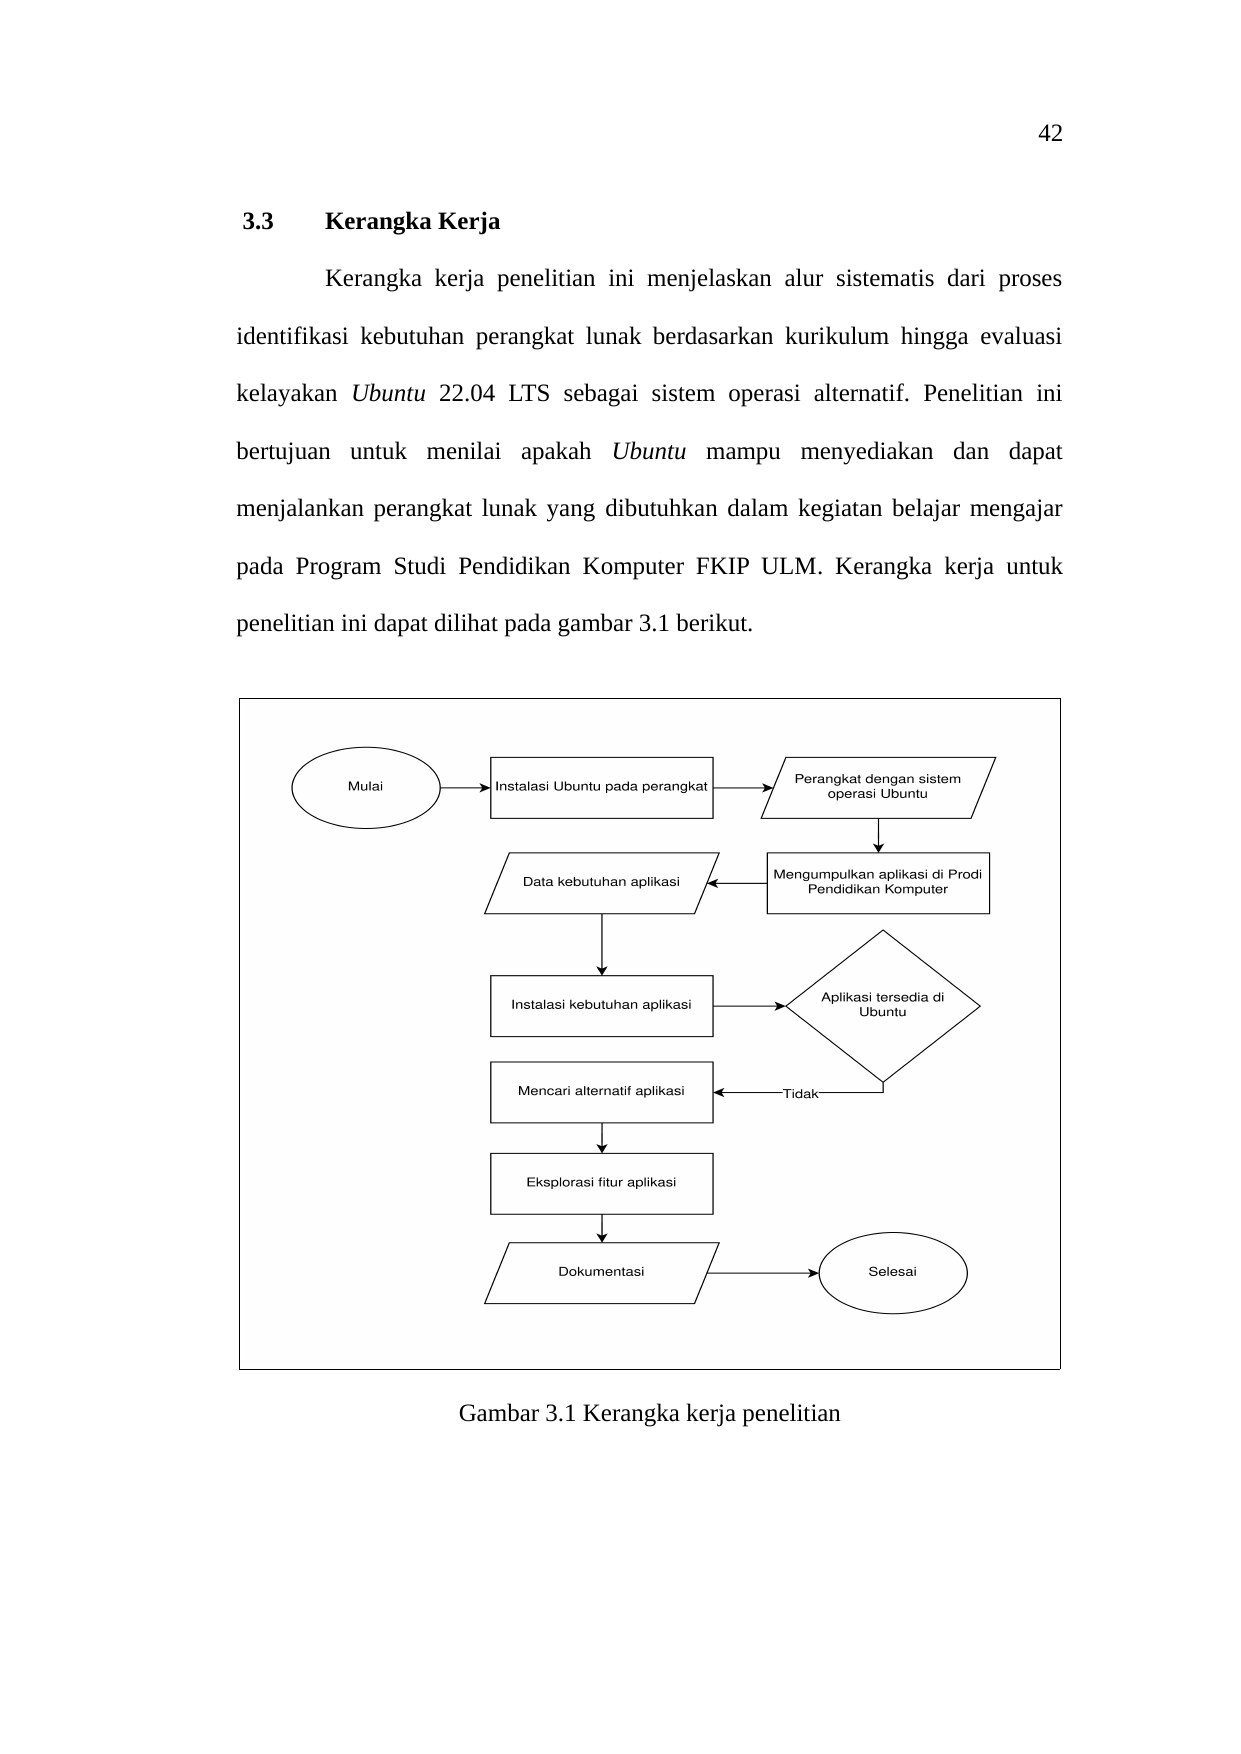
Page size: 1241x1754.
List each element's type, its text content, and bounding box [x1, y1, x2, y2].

picture [242, 701, 1058, 1366]
text Gambar 3.1 Kerangka kerja penelitian [239, 1370, 1060, 1427]
subtitle Kerangka Kerja [236, 206, 1063, 235]
text Kerangka kerja penelitian ini menjelaskan alur sistematis dari proses identifikasi kebutuhan perangkat lunak berdasarkan kurikulum hingga evaluasi kelayakan Ubuntu 22.04 LTS sebagai sistem operasi alternatif. Penelitian ini bertujuan untuk menilai apakah Ubuntu mampu menyediakan dan dapat menjalankan perangkat lunak yang dibutuhkan dalam kegiatan belajar mengajar pada Program Studi Pendidikan Komputer FKIP ULM. Kerangka kerja untuk penelitian ini dapat dilihat pada gambar 3.1 berikut. [236, 263, 1063, 637]
text [240, 699, 1060, 1369]
